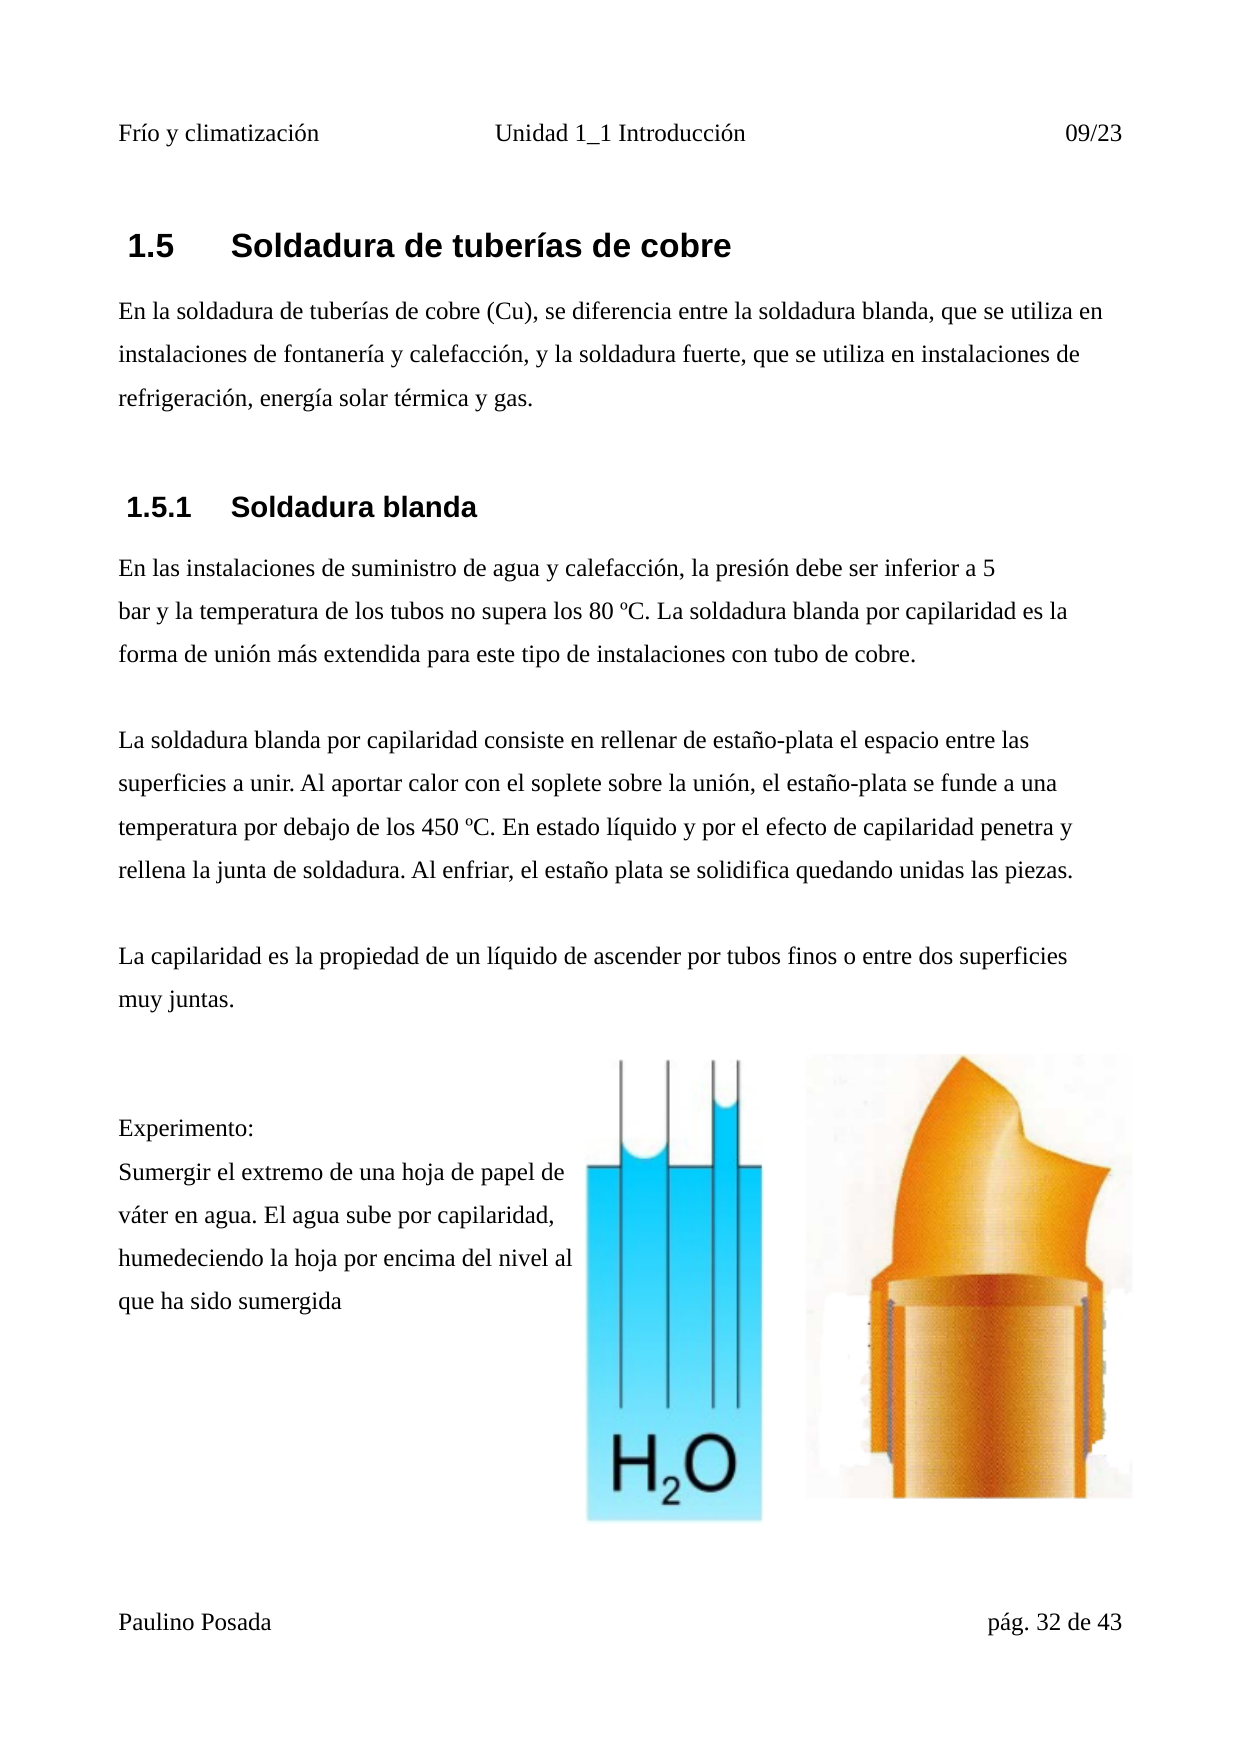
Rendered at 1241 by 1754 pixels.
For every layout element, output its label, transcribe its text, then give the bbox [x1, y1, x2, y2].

subtitle Soldadura blanda [118, 490, 1122, 523]
text La capilaridad es la propiedad de un líquido de ascender por tubos finos o entre dos superficies muy juntas. [118, 941, 1122, 1056]
picture [579, 1054, 1133, 1524]
text La soldadura blanda por capilaridad consiste en rellenar de estaño-plata el espacio entre las superficies a unir. Al aportar calor con el soplete sobre la unión, el estaño-plata se funde a una temperatura por debajo de los 450 ºC. En estado líquido y por el efecto de capilaridad penetra y rellena la junta de soldadura. Al enfriar, el estaño plata se solidifica quedando unidas las piezas. [118, 682, 1122, 927]
text Experimento: Sumergir el extremo de una hoja de papel de váter en agua. El agua sube por capilaridad, humedeciendo la hoja por encima del nivel al que ha sido sumergida [118, 1113, 579, 1315]
text En la soldadura de tuberías de cobre (Cu), se diferencia entre la soldadura blanda, que se utiliza en instalaciones de fontanería y calefacción, y la soldadura fuerte, que se utiliza en instalaciones de refrigeración, energía solar térmica y gas. [118, 296, 1122, 411]
text En las instalaciones de suministro de agua y calefacción, la presión debe ser inferior a 5 bar y la temperatura de los tubos no supera los 80 ºC. La soldadura blanda por capilaridad es la forma de unión más extendida para este tipo de instalaciones con tubo de cobre. [118, 553, 1122, 668]
subtitle Soldadura de tuberías de cobre [118, 226, 1122, 264]
